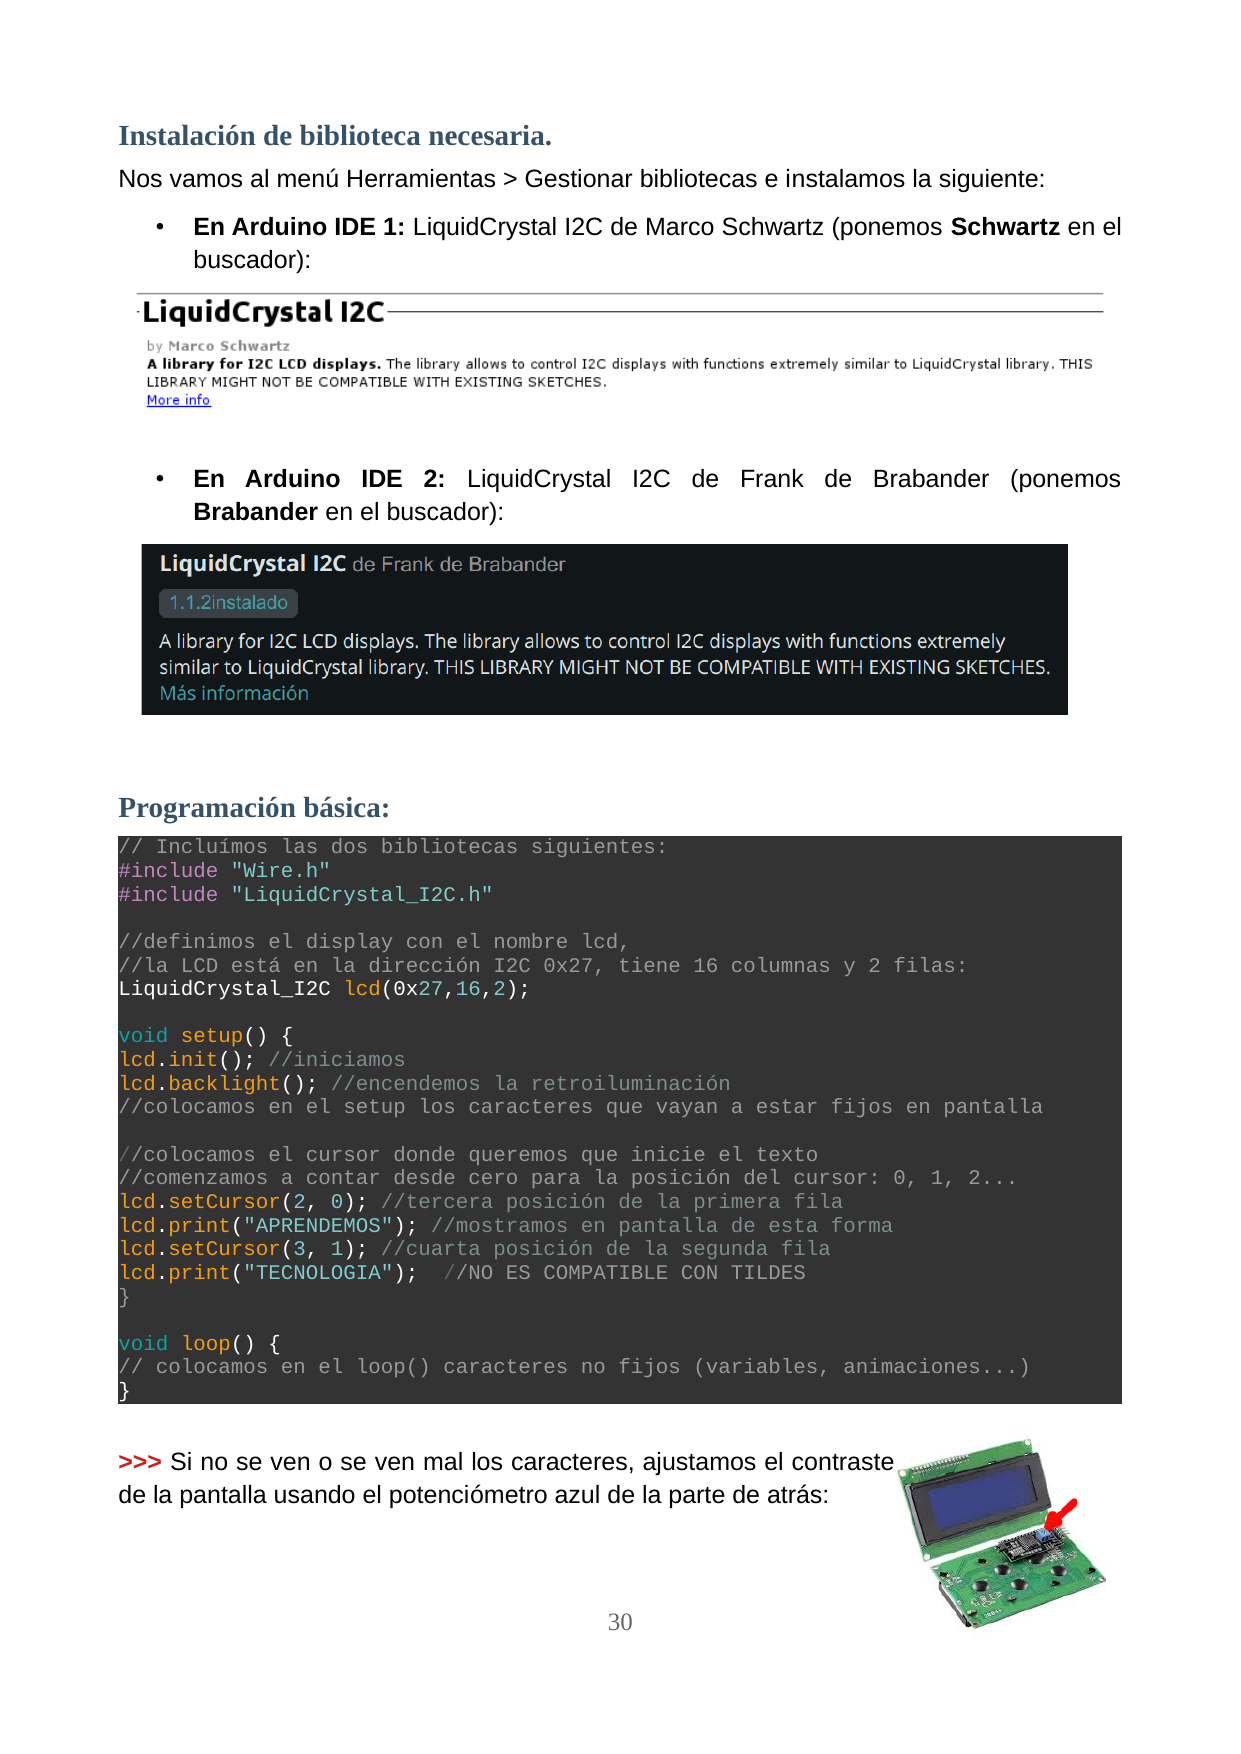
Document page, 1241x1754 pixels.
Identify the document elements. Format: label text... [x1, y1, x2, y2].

text //definimos el display con el nombre lcd, [118, 931, 1122, 954]
text lcd.setCursor(3, 1); //cuarta posición de la segunda fila [118, 1238, 1122, 1262]
text } [118, 1380, 1122, 1404]
picture [141, 544, 1068, 715]
text // colocamos en el loop() caracteres no fijos (variables, animaciones...) [118, 1357, 1122, 1380]
text #include "LiquidCrystal_I2C.h" [118, 884, 1122, 907]
picture [136, 292, 1104, 412]
text //la LCD está en la dirección I2C 0x27, tiene 16 columnas y 2 filas: [118, 954, 1122, 978]
text // Incluímos las dos bibliotecas siguientes: [118, 836, 1122, 860]
text //colocamos el cursor donde queremos que inicie el texto [118, 1144, 1122, 1167]
text //comenzamos a contar desde cero para la posición del cursor: 0, 1, 2... [118, 1167, 1122, 1191]
subtitle Instalación de biblioteca necesaria. [118, 118, 1122, 152]
list En Arduino IDE 1: LiquidCrystal I2C de Marco Schwartz (ponemos Schwartz en el buscador): [156, 212, 1122, 273]
text //colocamos en el setup los caracteres que vayan a estar fijos en pantalla [118, 1096, 1122, 1120]
text #include "Wire.h" [118, 860, 1122, 884]
text lcd.print("TECNOLOGIA"); //NO ES COMPATIBLE CON TILDES [118, 1262, 1122, 1286]
text lcd.backlight(); //encendemos la retroiluminación [118, 1073, 1122, 1096]
text } [118, 1286, 1122, 1309]
text >>> Si no se ven o se ven mal los caracteres, ajustamos el contraste de la pantalla usando el potenciómetro azul de la parte de atrás: [118, 1447, 896, 1508]
text LiquidCrystal_I2C lcd(0x27,16,2); [118, 978, 1122, 1002]
subtitle Programación básica: [118, 790, 1122, 824]
text lcd.setCursor(2, 0); //tercera posición de la primera fila [118, 1191, 1122, 1215]
text void setup() { [118, 1026, 1122, 1049]
text Nos vamos al menú Herramientas > Gestionar bibliotecas e instalamos la siguiente: [118, 164, 1122, 193]
text lcd.print("APRENDEMOS"); //mostramos en pantalla de esta forma [118, 1215, 1122, 1238]
list En Arduino IDE 2: LiquidCrystal I2C de Frank de Brabander (ponemos Brabander en el buscador): [156, 464, 1122, 526]
text lcd.init(); //iniciamos [118, 1049, 1122, 1073]
text void loop() { [118, 1333, 1122, 1357]
picture [896, 1428, 1107, 1638]
